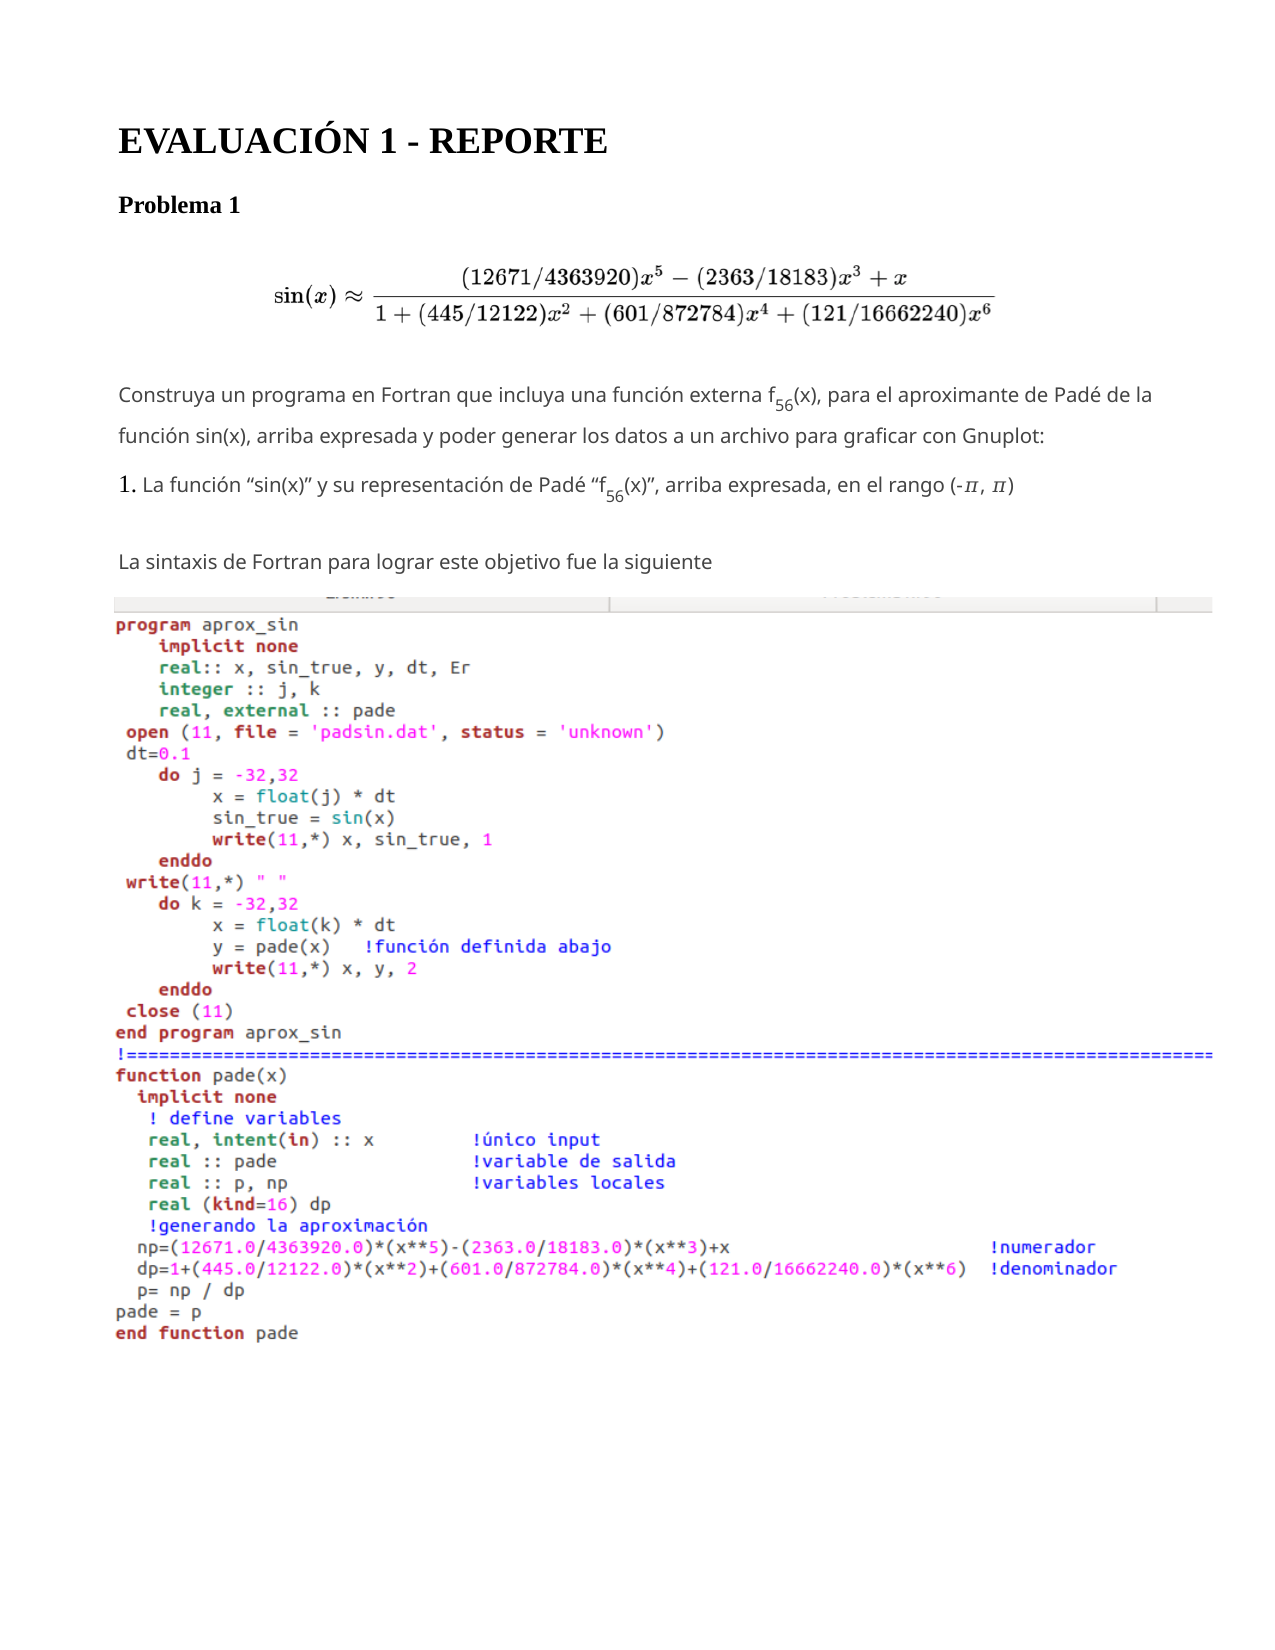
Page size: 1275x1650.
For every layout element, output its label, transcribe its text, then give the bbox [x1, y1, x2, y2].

text Construya un programa en Fortran que incluya una función externa f56(x), para el aproximante de Padé de la función sin(x), arriba expresada y poder generar los datos a un archivo para graficar con Gnuplot: [118, 381, 1157, 449]
picture [114, 597, 154, 1362]
picture [269, 246, 1006, 339]
text La sintaxis de Fortran para lograr este objetivo fue la siguiente [118, 547, 1157, 575]
list La función “sin(x)” y su representación de Padé “f56(x)”, arriba expresada, en el rango (-𝜋, 𝜋) [118, 469, 1157, 507]
text Problema 1 [118, 190, 1157, 219]
text EVALUACIÓN 1 - REPORTE [118, 118, 1157, 161]
